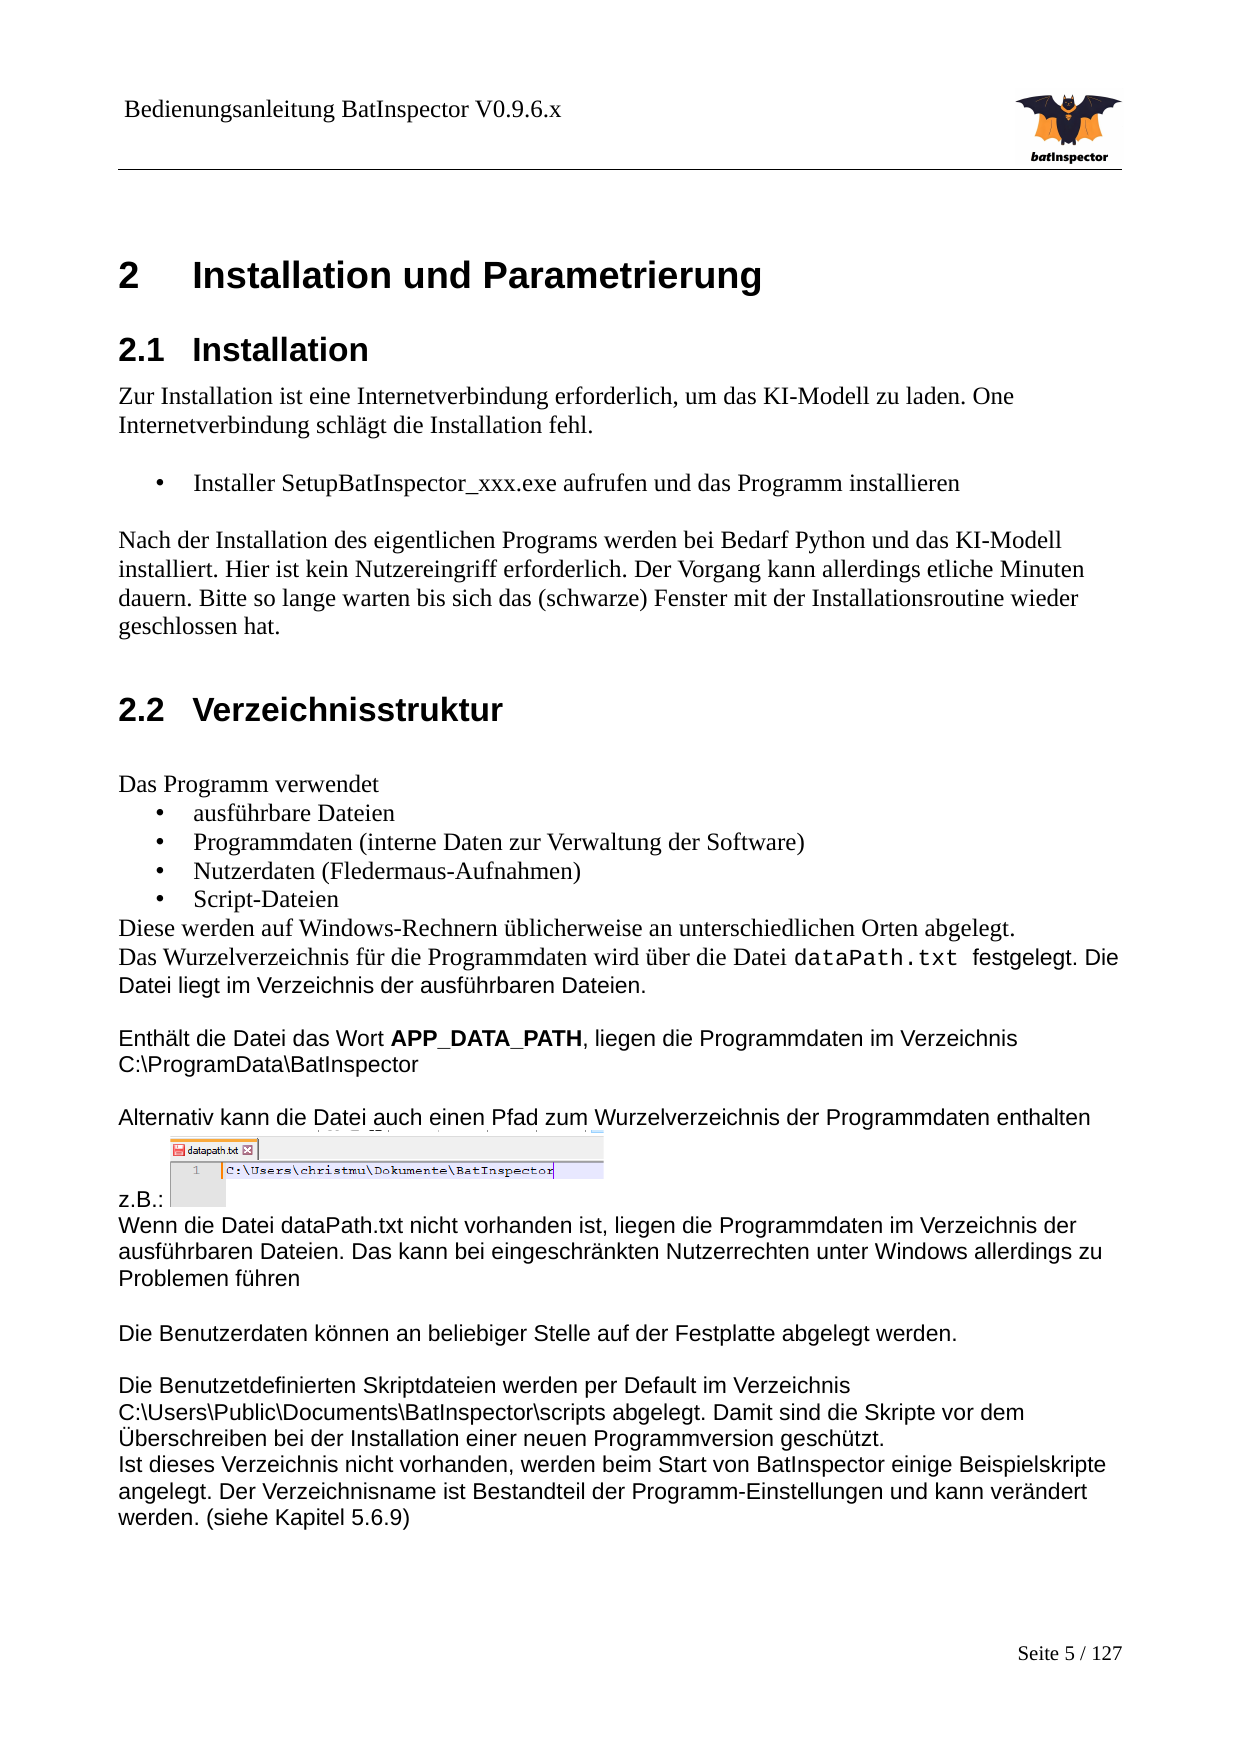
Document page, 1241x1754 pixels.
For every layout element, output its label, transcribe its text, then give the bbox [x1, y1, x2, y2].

picture [1015, 88, 1125, 165]
text C:\ProgramData\BatInspector [118, 1051, 1122, 1078]
subtitle Installation [118, 330, 1122, 369]
list Programmdaten (interne Daten zur Verwaltung der Software) [156, 827, 1122, 856]
text Das Programm verwendet [118, 769, 1122, 798]
text Das Wurzelverzeichnis für die Programmdaten wird über die Datei dataPath.txt festgelegt. Die Datei liegt im Verzeichnis der ausführbaren Dateien. [118, 942, 1122, 999]
text C:\Users\Public\Documents\BatInspector\scripts abgelegt. Damit sind die Skripte vor dem Überschreiben bei der Installation einer neuen Programmversion geschützt. [118, 1399, 1122, 1451]
text Zur Installation ist eine Internetverbindung erforderlich, um das KI-Modell zu laden. One Internetverbindung schlägt die Installation fehl. [118, 381, 1122, 439]
text Diese werden auf Windows-Rechnern üblicherweise an unterschiedlichen Orten abgelegt. [118, 913, 1122, 942]
text Nach der Installation des eigentlichen Programs werden bei Bedarf Python und das KI-Modell installiert. Hier ist kein Nutzereingriff erforderlich. Der Vorgang kann allerdings etliche Minuten dauern. Bitte so lange warten bis sich das (schwarze) Fenster mit der Installationsroutine wieder geschlossen hat. [118, 496, 1122, 640]
list Installer SetupBatInspector_xxx.exe aufrufen und das Programm installieren [156, 468, 1122, 496]
picture [170, 1130, 604, 1207]
subtitle Verzeichnisstruktur [118, 690, 1122, 728]
text Die Benutzerdaten können an beliebiger Stelle auf der Festplatte abgelegt werden. [118, 1320, 1122, 1346]
text Alternativ kann die Datei auch einen Pfad zum Wurzelverzeichnis der Programmdaten enthalten z.B.: [118, 1104, 1122, 1212]
text Die Benutzetdefinierten Skriptdateien werden per Default im Verzeichnis [118, 1372, 1122, 1399]
list Script-Dateien [156, 884, 1122, 913]
subtitle Installation und Parametrierung [118, 253, 1122, 297]
text Enthält die Datei das Wort APP_DATA_PATH, liegen die Programmdaten im Verzeichnis [118, 1025, 1122, 1051]
list Nutzerdaten (Fledermaus-Aufnahmen) [156, 856, 1122, 884]
text Wenn die Datei dataPath.txt nicht vorhanden ist, liegen die Programmdaten im Verzeichnis der ausführbaren Dateien. Das kann bei eingeschränkten Nutzerrechten unter Windows allerdings zu Problemen führen [118, 1212, 1122, 1291]
list ausführbare Dateien [156, 798, 1122, 827]
text Ist dieses Verzeichnis nicht vorhanden, werden beim Start von BatInspector einige Beispielskripte angelegt. Der Verzeichnisname ist Bestandteil der Programm-Einstellungen und kann verändert werden. (siehe Kapitel 5.6.9) [118, 1451, 1122, 1531]
